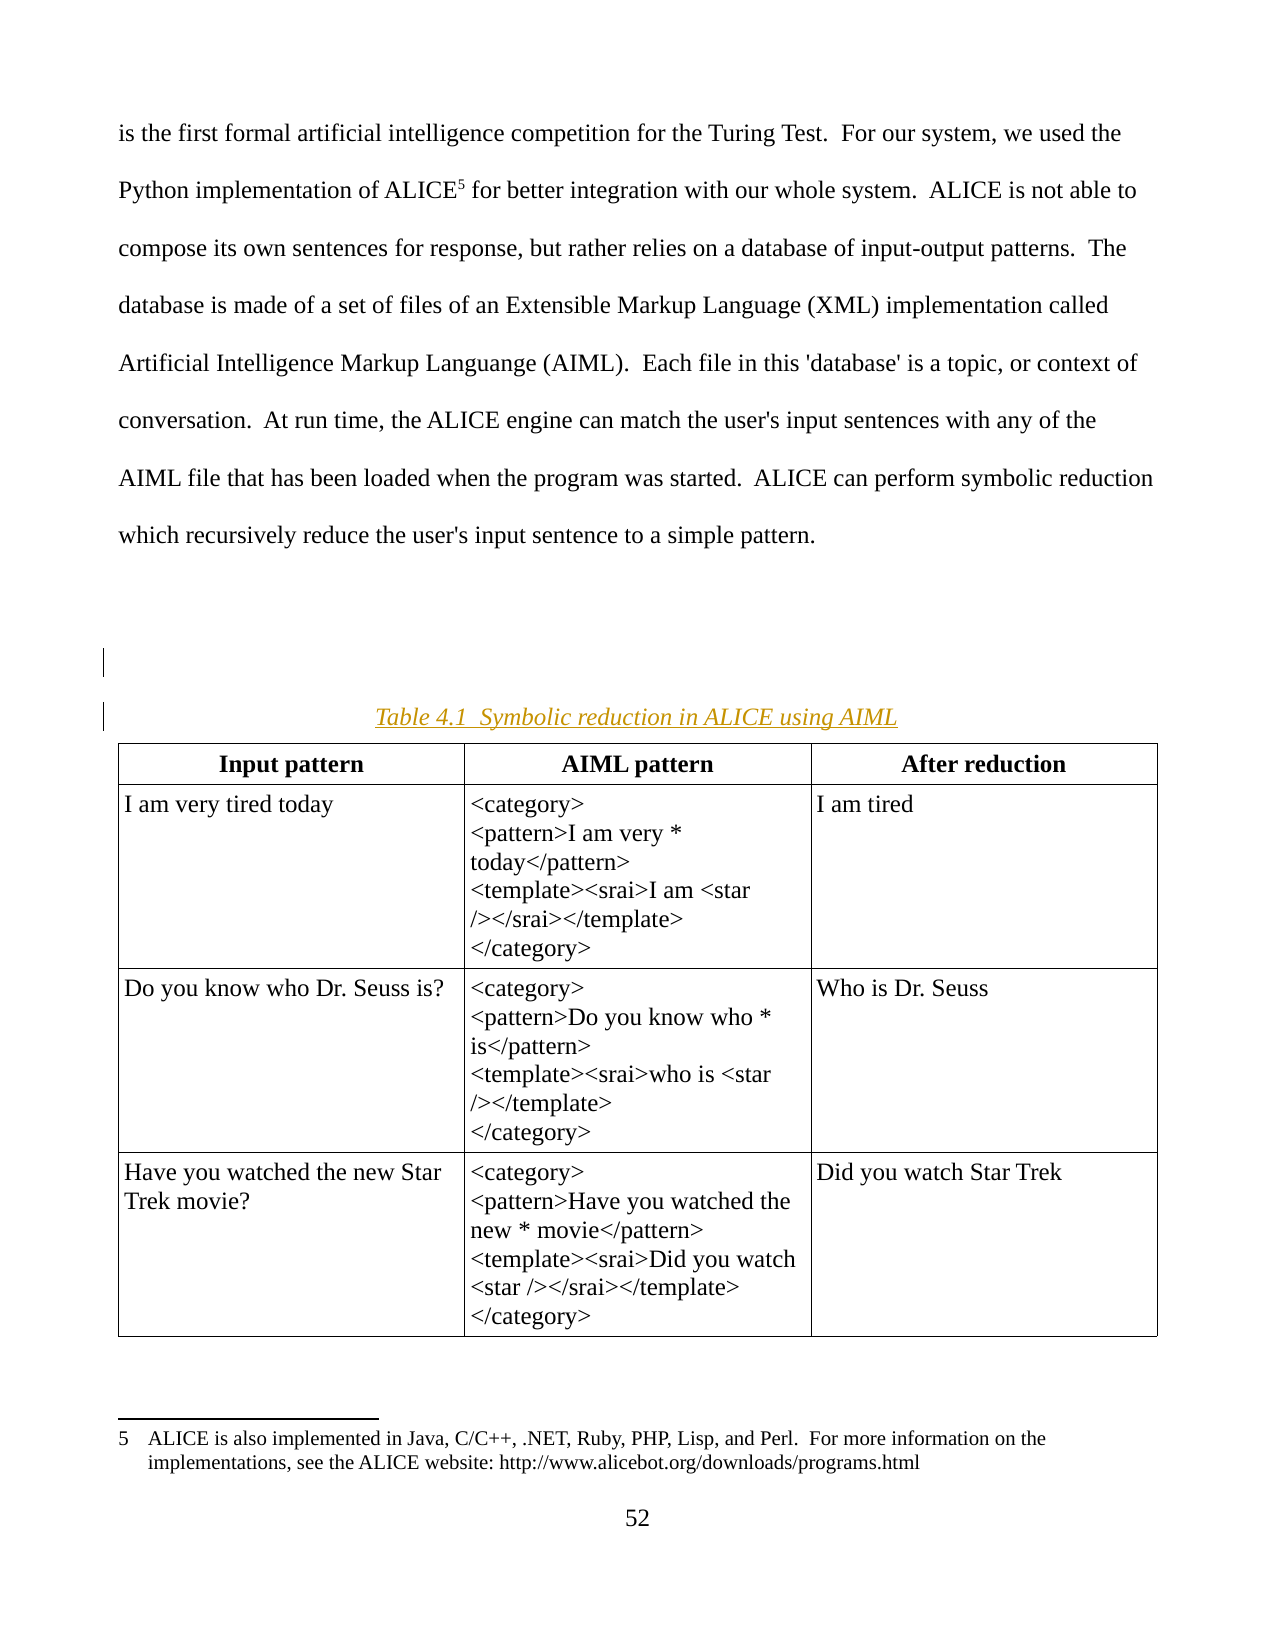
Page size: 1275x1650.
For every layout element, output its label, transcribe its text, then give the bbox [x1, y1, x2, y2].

table_cell <category> <pattern>I am very * today</pattern> <template><srai>I am <star /></srai></template> </category> [465, 785, 811, 967]
table_cell Have you watched the new Star Trek movie? [119, 1153, 464, 1336]
text is the first formal artificial intelligence competition for the Turing Test. For our system, we used the Python implementation of ALICE for better integration with our whole system. ALICE is not able to compose its own sentences for response, but rather relies on a database of input-output patterns. The database is made of a set of files of an Extensible Markup Language (XML) implementation called Artificial Intelligence Markup Languange (AIML). Each file in this 'database' is a topic, or context of conversation. At run time, the ALICE engine can match the user's input sentences with any of the AIML file that has been loaded when the program was started. ALICE can perform symbolic reduction which recursively reduce the user's input sentence to a simple pattern. [118, 118, 1157, 549]
table_cell Who is Dr. Seuss [812, 969, 1157, 1152]
text Table 4.1 Symbolic reduction in ALICE using AIML [118, 648, 1157, 677]
table_cell <category> <pattern>Have you watched the new * movie</pattern> <template><srai>Did you watch <star /></srai></template> </category> [465, 1153, 811, 1336]
table_cell Do you know who Dr. Seuss is? [119, 969, 464, 1152]
table_header Input pattern [119, 744, 464, 783]
table_cell Did you watch Star Trek [812, 1153, 1157, 1336]
table_cell I am tired [812, 785, 1157, 967]
text ALICE is also implemented in Java, C/C++, .NET, Ruby, PHP, Lisp, and Perl. For more information on the implementations, see the ALICE website: http://www.alicebot.org/downloads/programs.html [118, 1426, 1157, 1474]
table_header AIML pattern [465, 744, 811, 783]
table_cell I am very tired today [119, 785, 464, 967]
table_cell <category> <pattern>Do you know who * is</pattern> <template><srai>who is <star /></template> </category> [465, 969, 811, 1152]
table_header After reduction [812, 744, 1157, 783]
